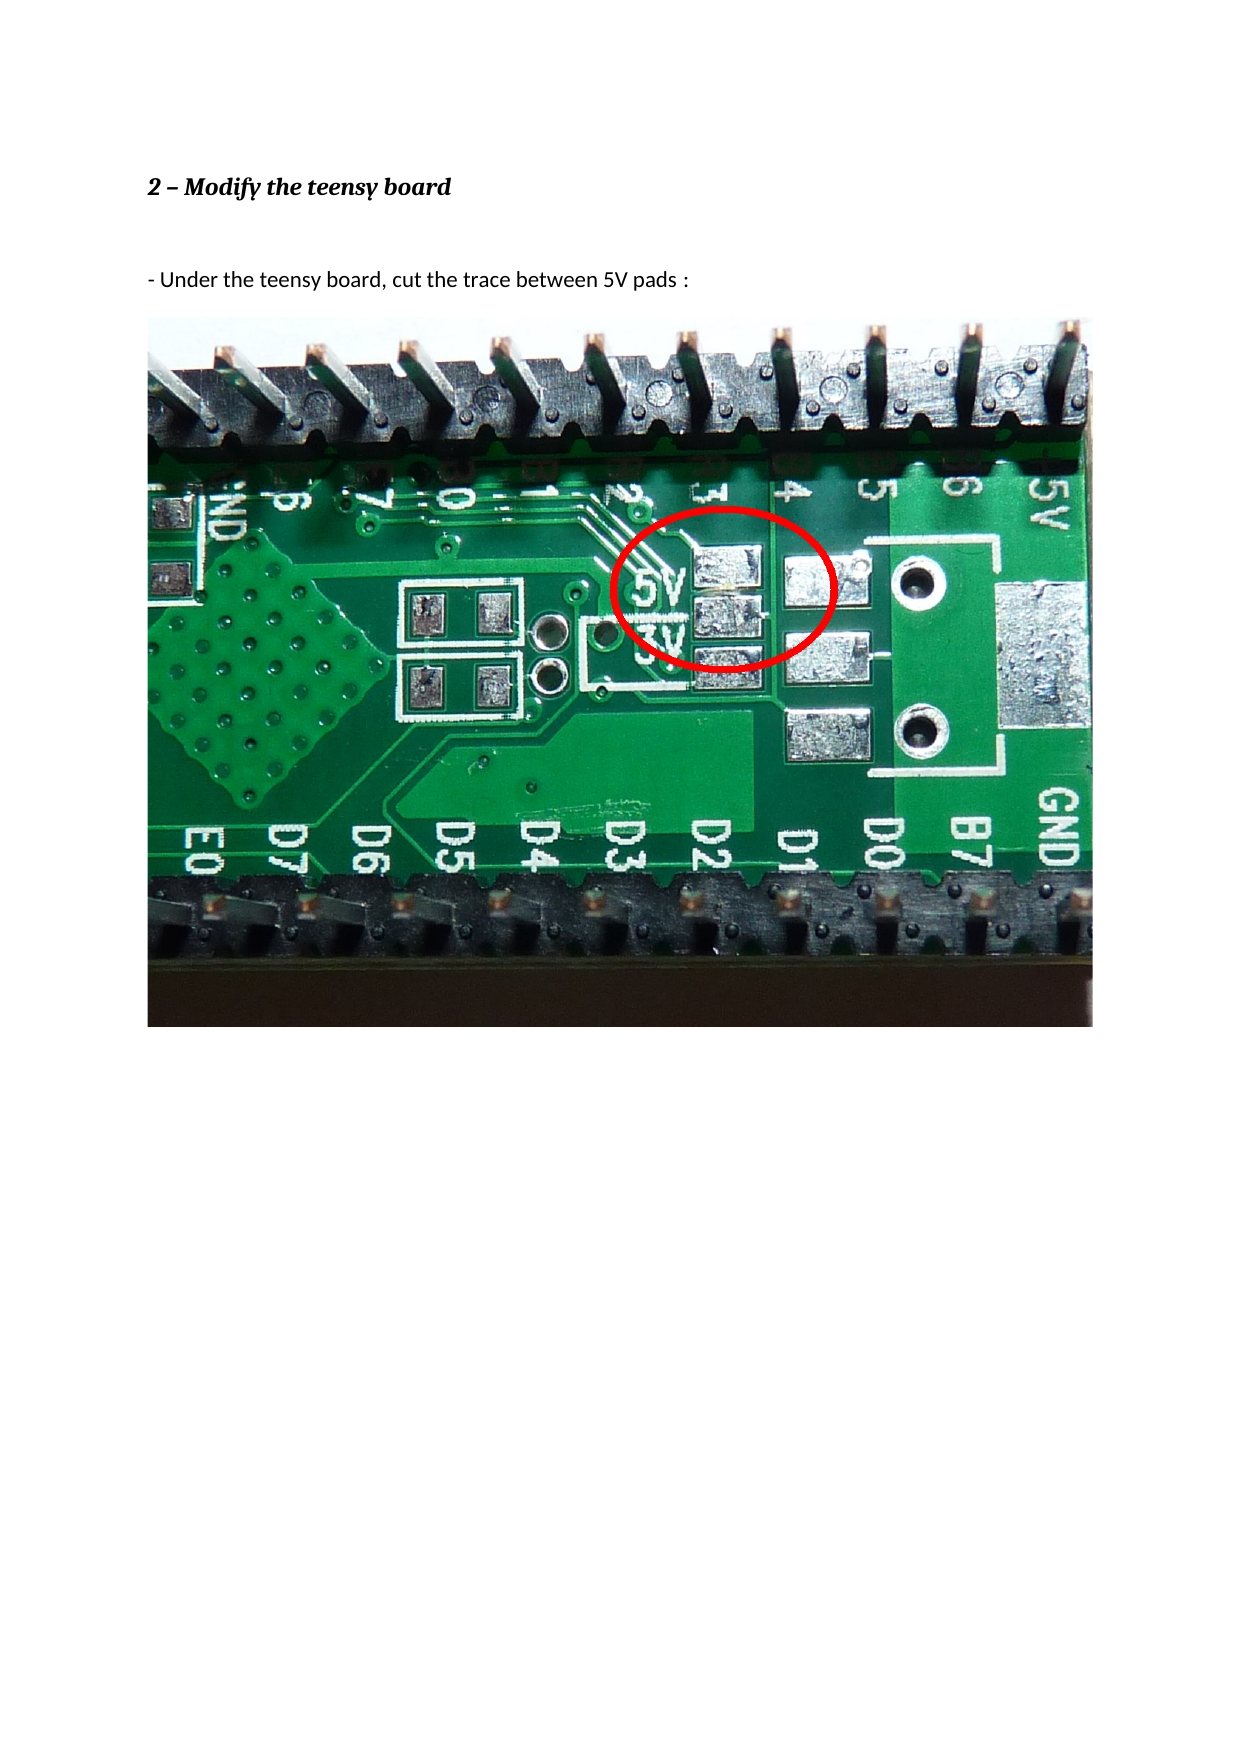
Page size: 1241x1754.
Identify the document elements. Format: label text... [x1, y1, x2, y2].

subtitle 2 – Modify the teensy board [148, 173, 1093, 201]
text - Under the teensy board, cut the trace between 5V pads : [148, 265, 1093, 293]
picture [147, 317, 1093, 1027]
